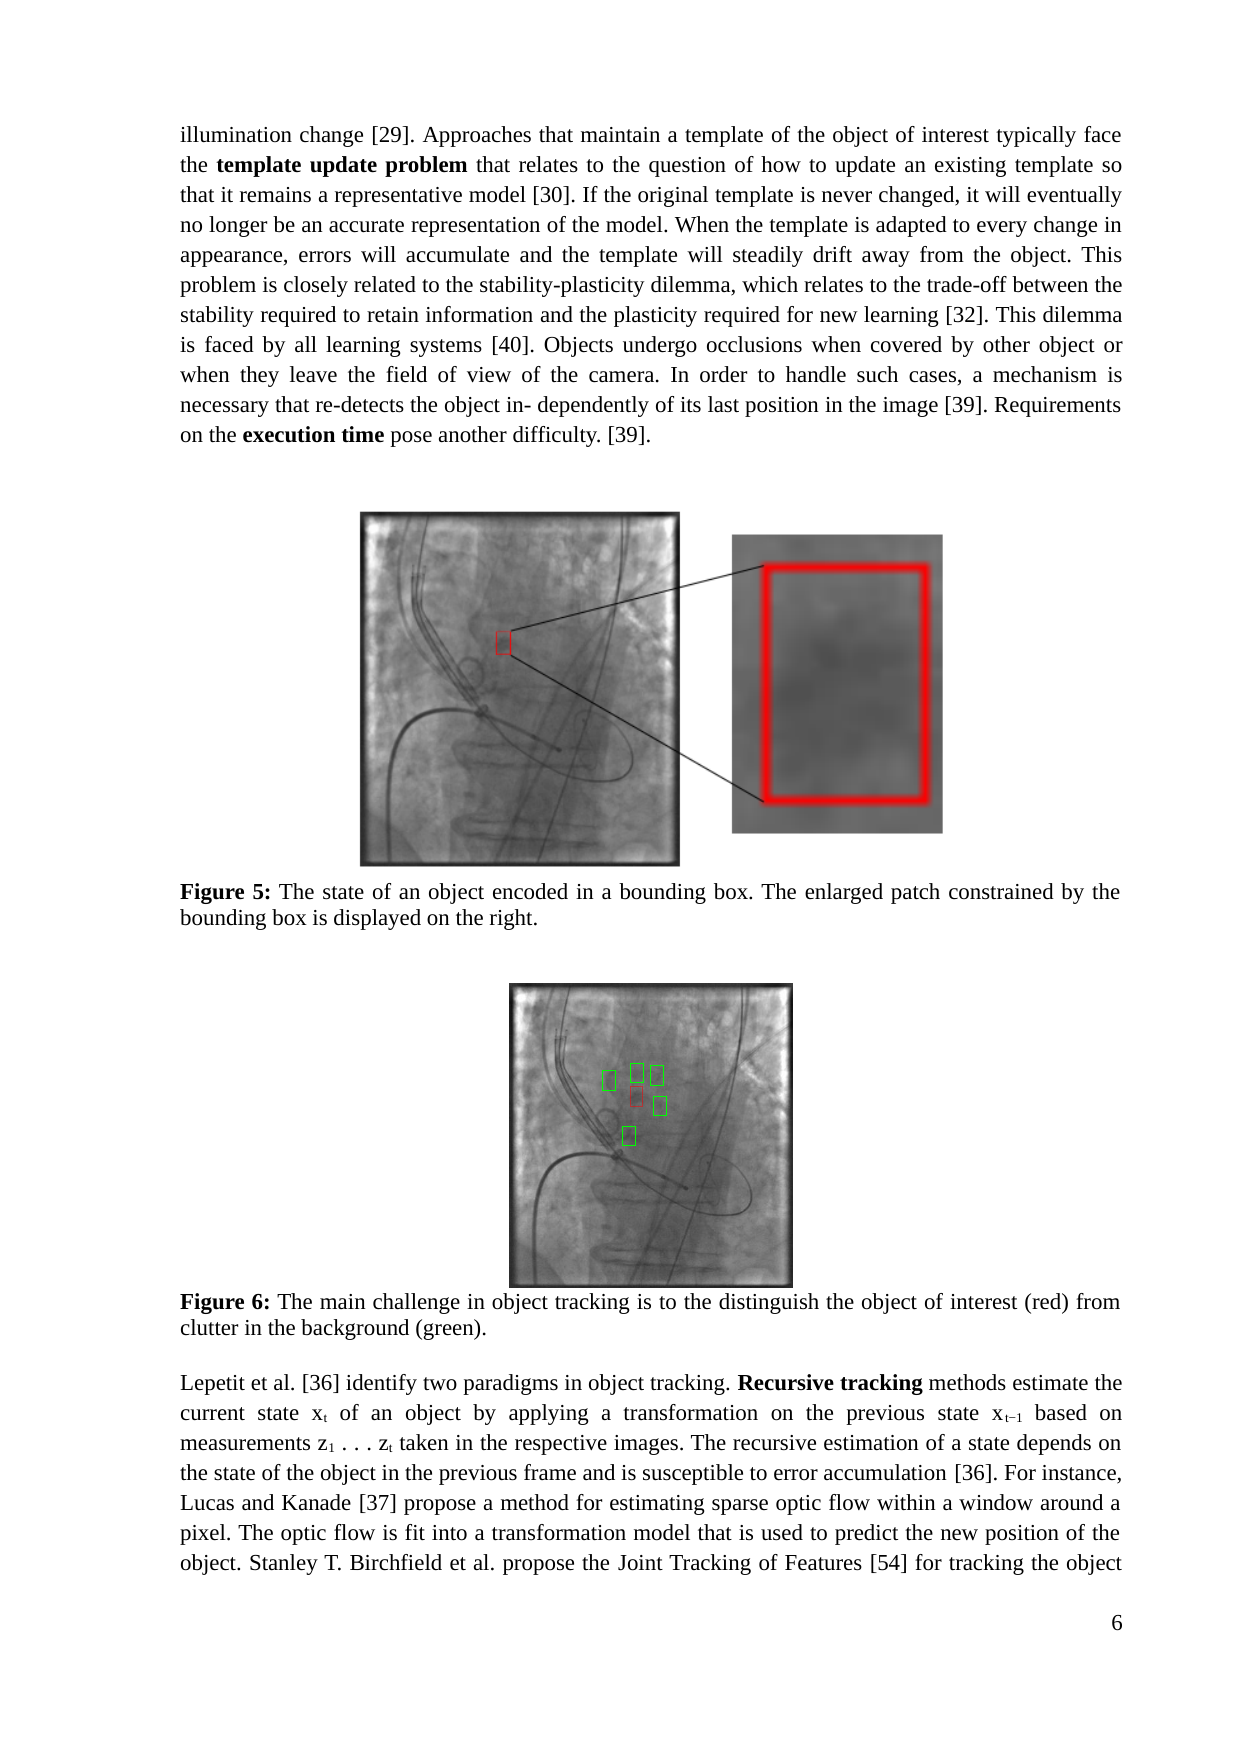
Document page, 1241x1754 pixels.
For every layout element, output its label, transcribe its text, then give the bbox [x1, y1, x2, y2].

text illumination change [29]. Approaches that maintain a template of the object of interest typically face the template update problem that relates to the question of how to update an existing template so that it remains a representative model [30]. If the original template is never changed, it will eventually no longer be an accurate representation of the model. When the template is adapted to every change in appearance, errors will accumulate and the template will steadily drift away from the object. This problem is closely related to the stability-plasticity dilemma, which relates to the trade-off between the stability required to retain information and the plasticity required for new learning [32]. This dilemma is faced by all learning systems [40]. Objects undergo occlusions when covered by other object or when they leave the field of view of the camera. In order to handle such cases, a mechanism is necessary that re-detects the object in- dependently of its last position in the image [39]. Requirements on the execution time pose another difficulty. [39]. [180, 118, 1122, 448]
table_header [180, 503, 350, 878]
text Lepetit et al. [36] identify two paradigms in object tracking. Recursive tracking methods estimate the current state xt of an object by applying a transformation on the previous state xt−1 based on measurements z1 . . . zt taken in the respective images. The recursive estimation of a state depends on the state of the object in the previous frame and is susceptible to error accumulation [36]. For instance, Lucas and Kanade [37] propose a method for estimating sparse optic flow within a window around a pixel. The optic flow is fit into a transformation model that is used to predict the new position of the object. Stanley T. Birchfield et al. propose the Joint Tracking of Features [54] for tracking the object [180, 1367, 1122, 1577]
picture [509, 983, 793, 1288]
picture [350, 503, 953, 878]
table_cell Figure 5: The state of an object encoded in a bounding box. The enlarged patch constrained by the bounding box is displayed on the right. [180, 878, 1122, 931]
table_header [953, 503, 1122, 878]
table_header [180, 984, 509, 1288]
table_header [793, 984, 1122, 1288]
table_cell Figure 6: The main challenge in object tracking is to the distinguish the object of interest (red) from clutter in the background (green). [180, 1288, 1122, 1340]
